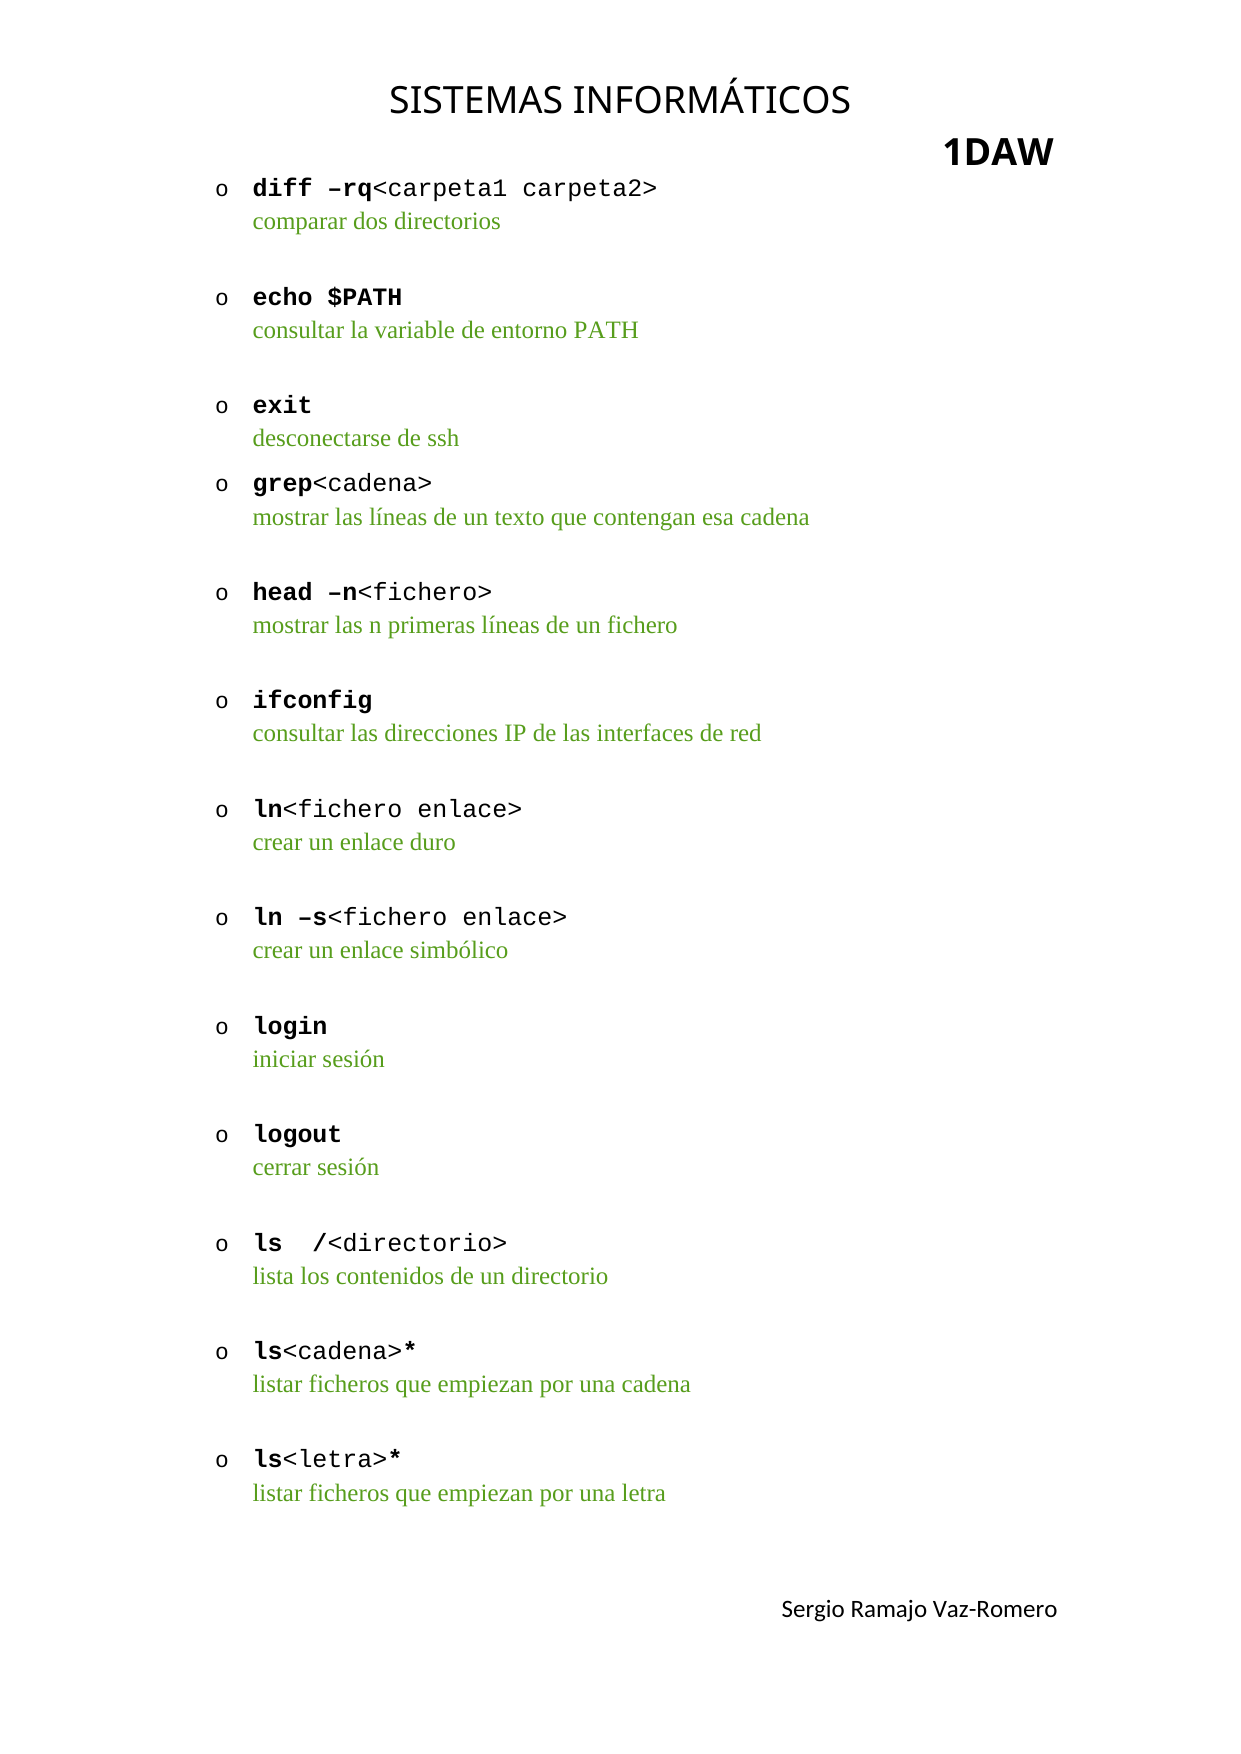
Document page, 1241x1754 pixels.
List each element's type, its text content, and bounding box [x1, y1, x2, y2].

list diff –rq<carpeta1 carpeta2> comparar dos directorios [215, 176, 1063, 265]
list ln<fichero enlace> crear un enlace duro [215, 796, 1063, 886]
list logout cerrar sesión [215, 1122, 1063, 1211]
list exit desconectarse de ssh [215, 393, 1063, 452]
list login iniciar sesión [215, 1013, 1063, 1103]
list head –n<fichero> mostrar las n primeras líneas de un fichero [215, 579, 1063, 669]
list ls /<directorio> lista los contenidos de un directorio [215, 1230, 1063, 1320]
list ifconfig consultar las direcciones IP de las interfaces de red [215, 688, 1063, 777]
list grep<cadena> mostrar las líneas de un texto que contengan esa cadena [215, 471, 1063, 561]
list ln –s<fichero enlace> crear un enlace simbólico [215, 905, 1063, 994]
list ls<letra>* listar ficheros que empiezan por una letra [215, 1447, 1063, 1537]
list echo $PATH consultar la variable de entorno PATH [215, 284, 1063, 374]
list ls<cadena>* listar ficheros que empiezan por una cadena [215, 1338, 1063, 1428]
